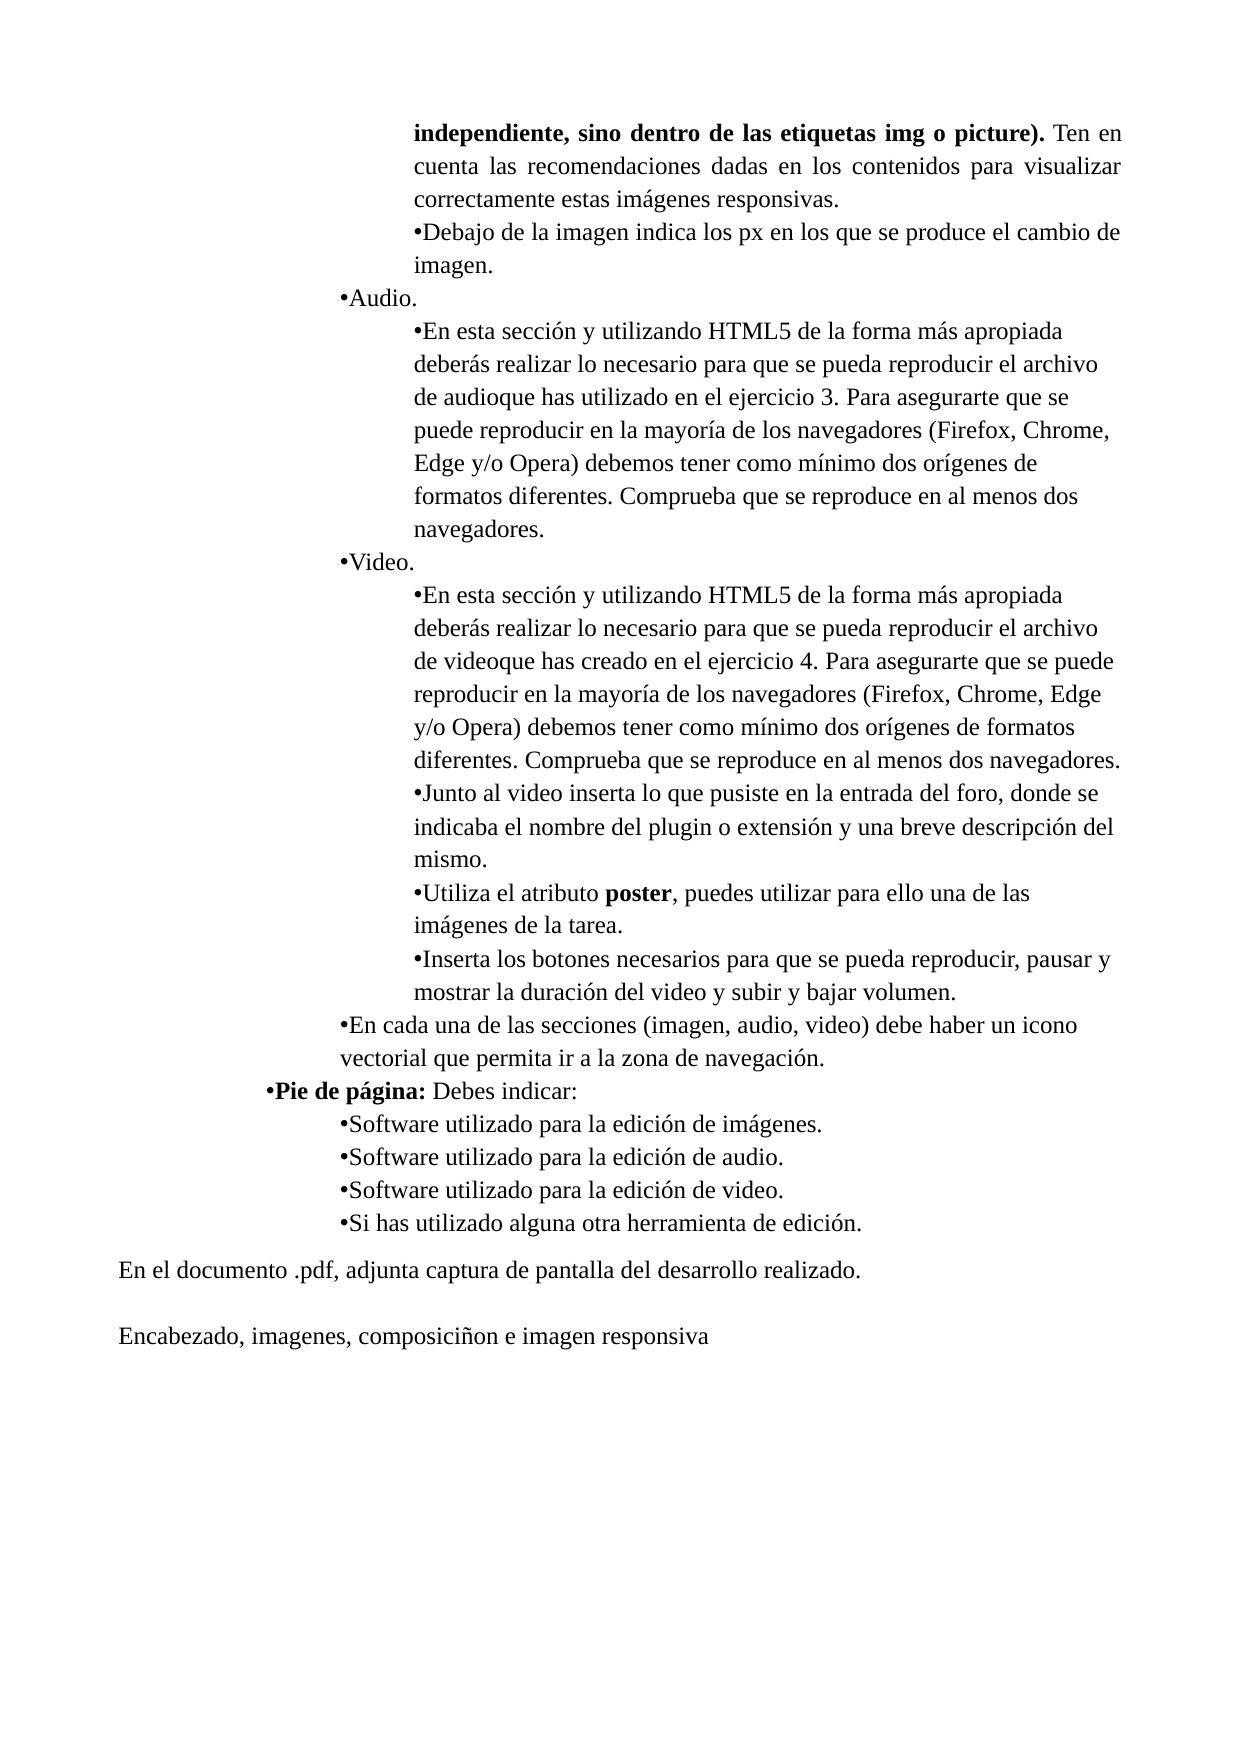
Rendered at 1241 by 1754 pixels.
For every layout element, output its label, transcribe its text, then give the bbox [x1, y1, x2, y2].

list Audio. [118, 283, 1122, 312]
list independiente, sino dentro de las etiquetas img o picture). Ten en cuenta las recomendaciones dadas en los contenidos para visualizar correctamente estas imágenes responsivas. [118, 118, 1122, 213]
list En cada una de las secciones (imagen, audio, video) debe haber un icono vectorial que permita ir a la zona de navegación. [118, 1010, 1122, 1071]
list En esta sección y utilizando HTML5 de la forma más apropiada deberás realizar lo necesario para que se pueda reproducir el archivo de audioque has utilizado en el ejercicio 3. Para asegurarte que se puede reproducir en la mayoría de los navegadores (Firefox, Chrome, Edge y/o Opera) debemos tener como mínimo dos orígenes de formatos diferentes. Comprueba que se reproduce en al menos dos navegadores. [118, 316, 1122, 543]
text Encabezado, imagenes, composiciñon e imagen responsiva [118, 1321, 1122, 1350]
list Inserta los botones necesarios para que se pueda reproducir, pausar y mostrar la duración del video y subir y bajar volumen. [118, 944, 1122, 1005]
list Video. [118, 547, 1122, 576]
list Junto al video inserta lo que pusiste en la entrada del foro, donde se indicaba el nombre del plugin o extensión y una breve descripción del mismo. [118, 778, 1122, 873]
list Software utilizado para la edición de audio. [118, 1142, 1122, 1171]
list Pie de página: Debes indicar: [118, 1076, 1122, 1104]
list Debajo de la imagen indica los px en los que se produce el cambio de imagen. [118, 217, 1122, 279]
list Software utilizado para la edición de video. [118, 1175, 1122, 1203]
list En esta sección y utilizando HTML5 de la forma más apropiada deberás realizar lo necesario para que se pueda reproducir el archivo de videoque has creado en el ejercicio 4. Para asegurarte que se puede reproducir en la mayoría de los navegadores (Firefox, Chrome, Edge y/o Opera) debemos tener como mínimo dos orígenes de formatos diferentes. Comprueba que se reproduce en al menos dos navegadores. [118, 580, 1122, 774]
list Software utilizado para la edición de imágenes. [118, 1109, 1122, 1137]
text En el documento .pdf, adjunta captura de pantalla del desarrollo realizado. [118, 1255, 1122, 1284]
list Utiliza el atributo poster, puedes utilizar para ello una de las imágenes de la tarea. [118, 878, 1122, 939]
list Si has utilizado alguna otra herramienta de edición. [118, 1208, 1122, 1237]
